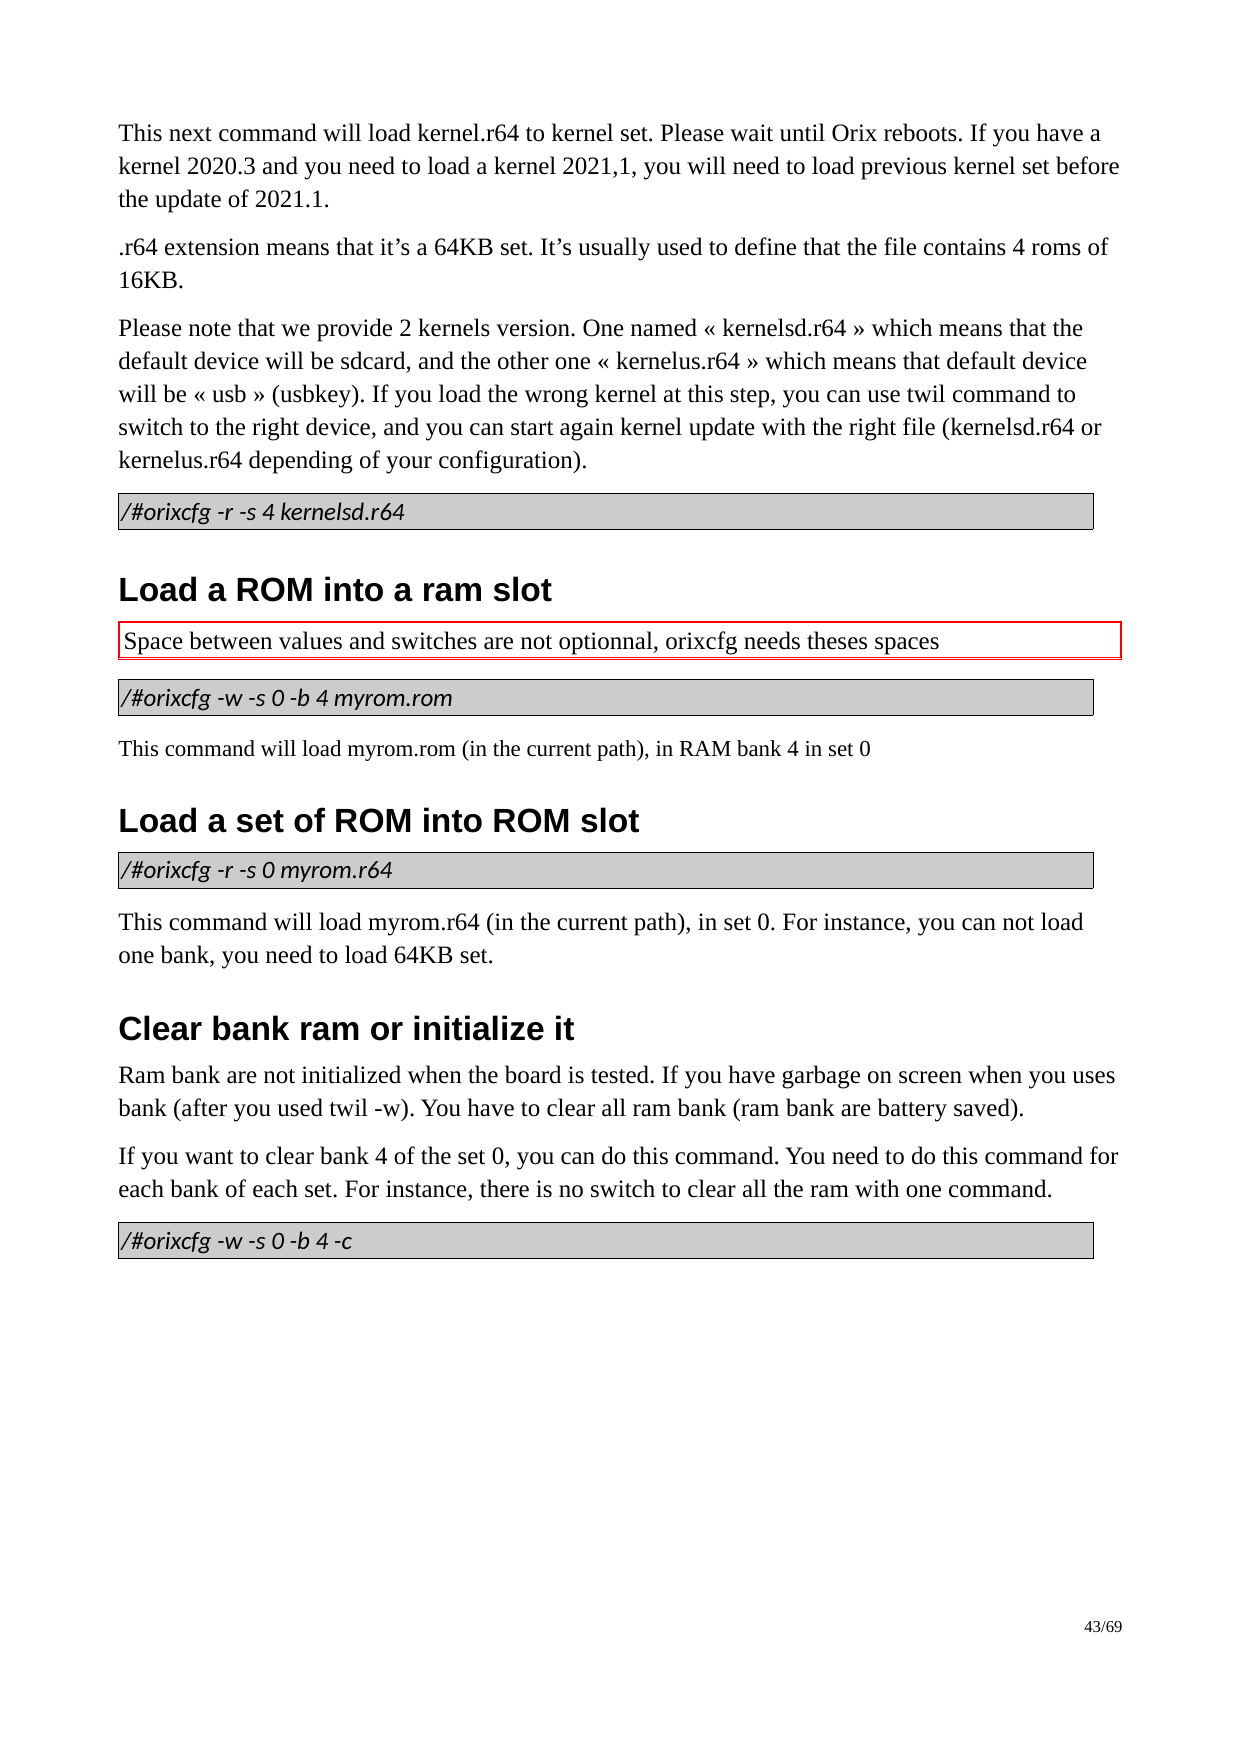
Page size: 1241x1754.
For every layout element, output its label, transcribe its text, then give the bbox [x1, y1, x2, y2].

text /#orixcfg -w -s 0 -b 4 -c [119, 1223, 1093, 1258]
subtitle Clear bank ram or initialize it [118, 1009, 1122, 1048]
text /#orixcfg -r -s 4 kernelsd.r64 [119, 494, 1093, 529]
text Space between values and switches are not optionnal, orixcfg needs theses spaces [120, 623, 1120, 657]
text /#orixcfg -r -s 0 myrom.r64 [119, 853, 1093, 888]
text Ram bank are not initialized when the board is tested. If you have garbage on screen when you uses bank (after you used twil -w). You have to clear all ram bank (ram bank are battery saved). [118, 1060, 1122, 1122]
text .r64 extension means that it’s a 64KB set. It’s usually used to define that the file contains 4 roms of 16KB. [118, 232, 1122, 294]
text This next command will load kernel.r64 to kernel set. Please wait until Orix reboots. If you have a kernel 2020.3 and you need to load a kernel 2021,1, you will need to load previous kernel set before the update of 2021.1. [118, 118, 1122, 213]
subtitle Load a set of ROM into ROM slot [118, 800, 1122, 839]
text This command will load myrom.r64 (in the current path), in set 0. For instance, you can not load one bank, you need to load 64KB set. [118, 907, 1122, 969]
text /#orixcfg -w -s 0 -b 4 myrom.rom [119, 680, 1093, 715]
text This command will load myrom.rom (in the current path), in RAM bank 4 in set 0 [118, 734, 1122, 761]
text If you want to clear bank 4 of the set 0, you can do this command. You need to do this command for each bank of each set. For instance, there is no switch to clear all the ram with one command. [118, 1141, 1122, 1203]
subtitle Load a ROM into a ram slot [118, 569, 1122, 608]
text Please note that we provide 2 kernels version. One named « kernelsd.r64 » which means that the default device will be sdcard, and the other one « kernelus.r64 » which means that default device will be « usb » (usbkey). If you load the wrong kernel at this step, you can use twil command to switch to the right device, and you can start again kernel update with the right file (kernelsd.r64 or kernelus.r64 depending of your configuration). [118, 313, 1122, 474]
